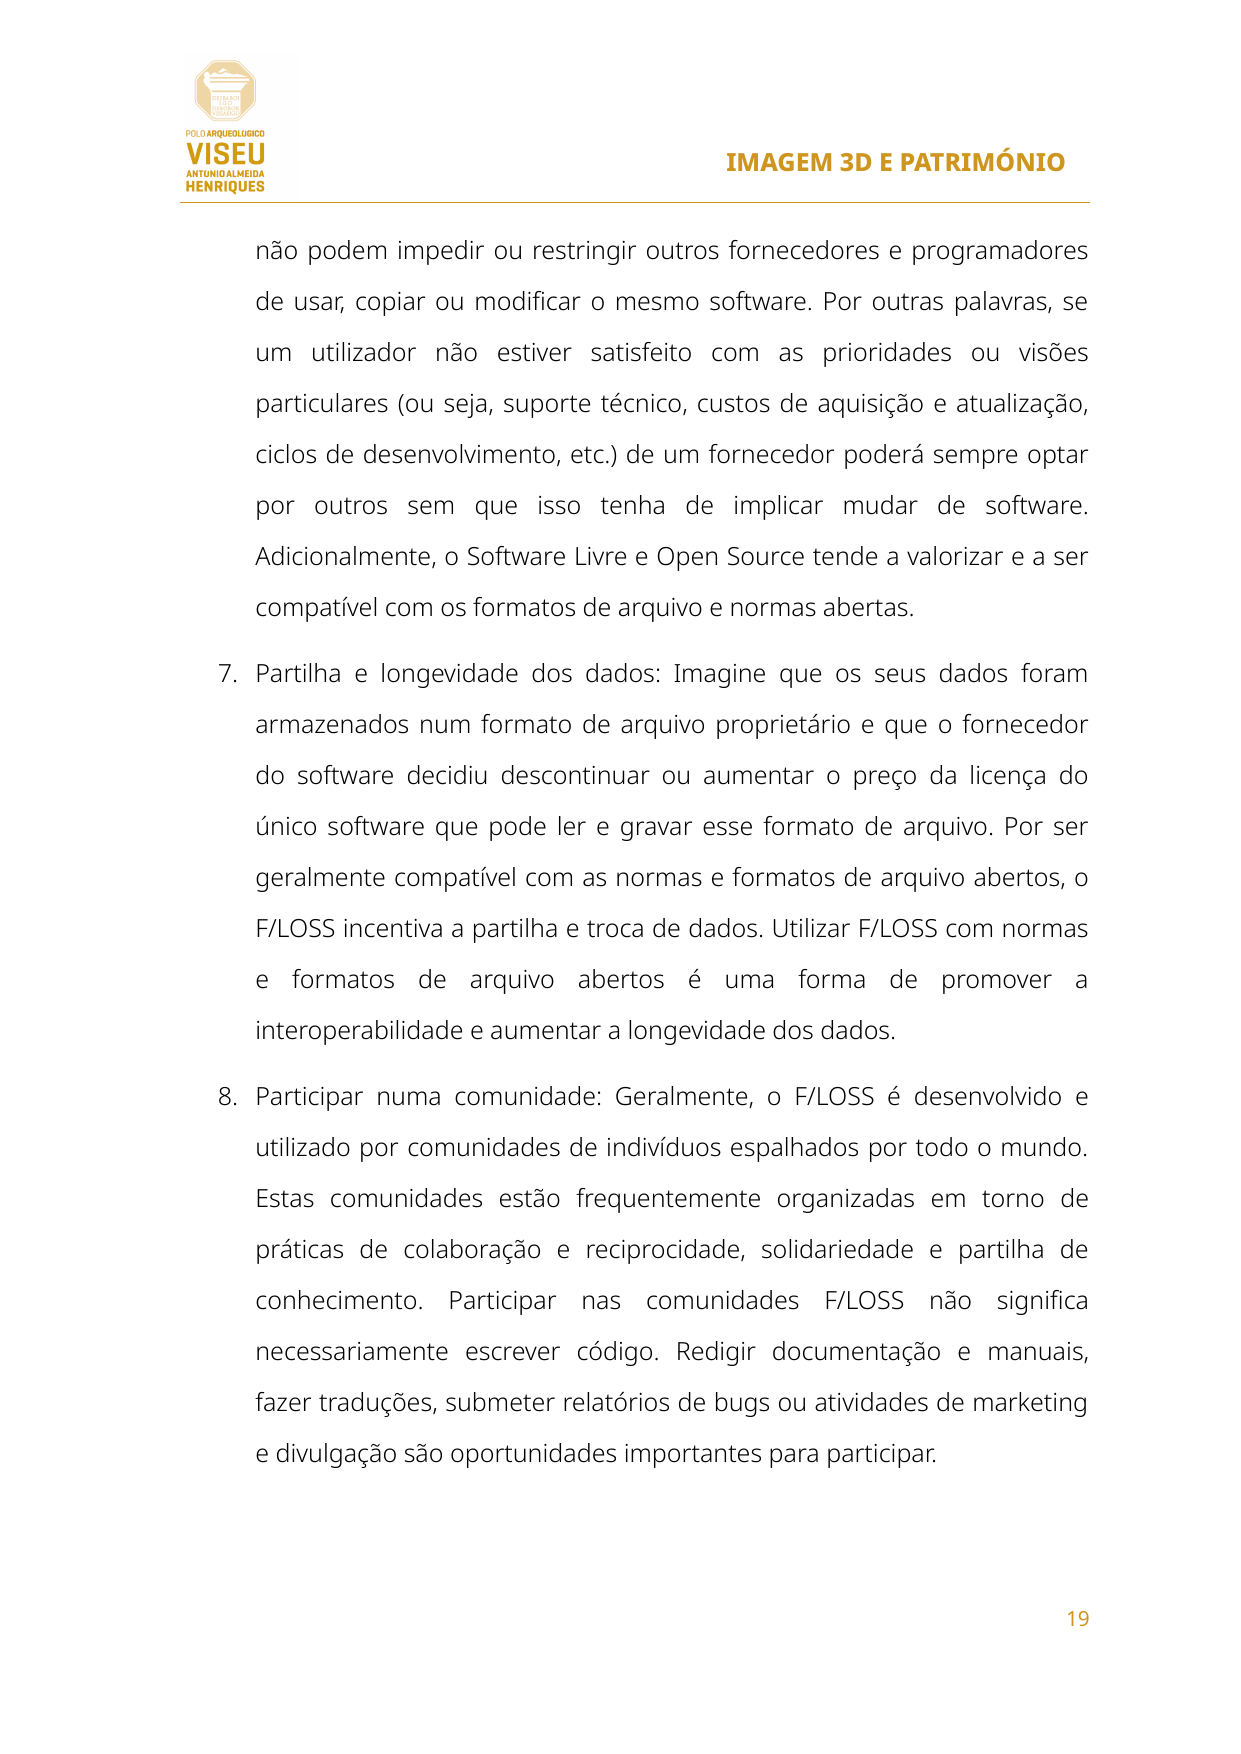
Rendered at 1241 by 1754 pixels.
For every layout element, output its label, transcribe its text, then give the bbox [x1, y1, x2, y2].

list Partilha e longevidade dos dados: Imagine que os seus dados foram armazenados num formato de arquivo proprietário e que o fornecedor do software decidiu descontinuar ou aumentar o preço da licença do único software que pode ler e gravar esse formato de arquivo. Por ser geralmente compatível com as normas e formatos de arquivo abertos, o F/LOSS incentiva a partilha e troca de dados. Utilizar F/LOSS com normas e formatos de arquivo abertos é uma forma de promover a interoperabilidade e aumentar a longevidade dos dados. [218, 655, 1090, 1047]
list Participar numa comunidade: Geralmente, o F/LOSS é desenvolvido e utilizado por comunidades de indivíduos espalhados por todo o mundo. Estas comunidades estão frequentemente organizadas em torno de práticas de colaboração e reciprocidade, solidariedade e partilha de conhecimento. Participar nas comunidades F/LOSS não significa necessariamente escrever código. Redigir documentação e manuais, fazer traduções, submeter relatórios de bugs ou atividades de marketing e divulgação são oportunidades importantes para participar. [218, 1078, 1090, 1469]
list não podem impedir ou restringir outros fornecedores e programadores de usar, copiar ou modificar o mesmo software. Por outras palavras, se um utilizador não estiver satisfeito com as prioridades ou visões particulares (ou seja, suporte técnico, custos de aquisição e atualização, ciclos de desenvolvimento, etc.) de um fornecedor poderá sempre optar por outros sem que isso tenha de implicar mudar de software. Adicionalmente, o Software Livre e Open Source tende a valorizar e a ser compatível com os formatos de arquivo e normas abertas. [218, 232, 1090, 624]
picture [183, 52, 299, 201]
